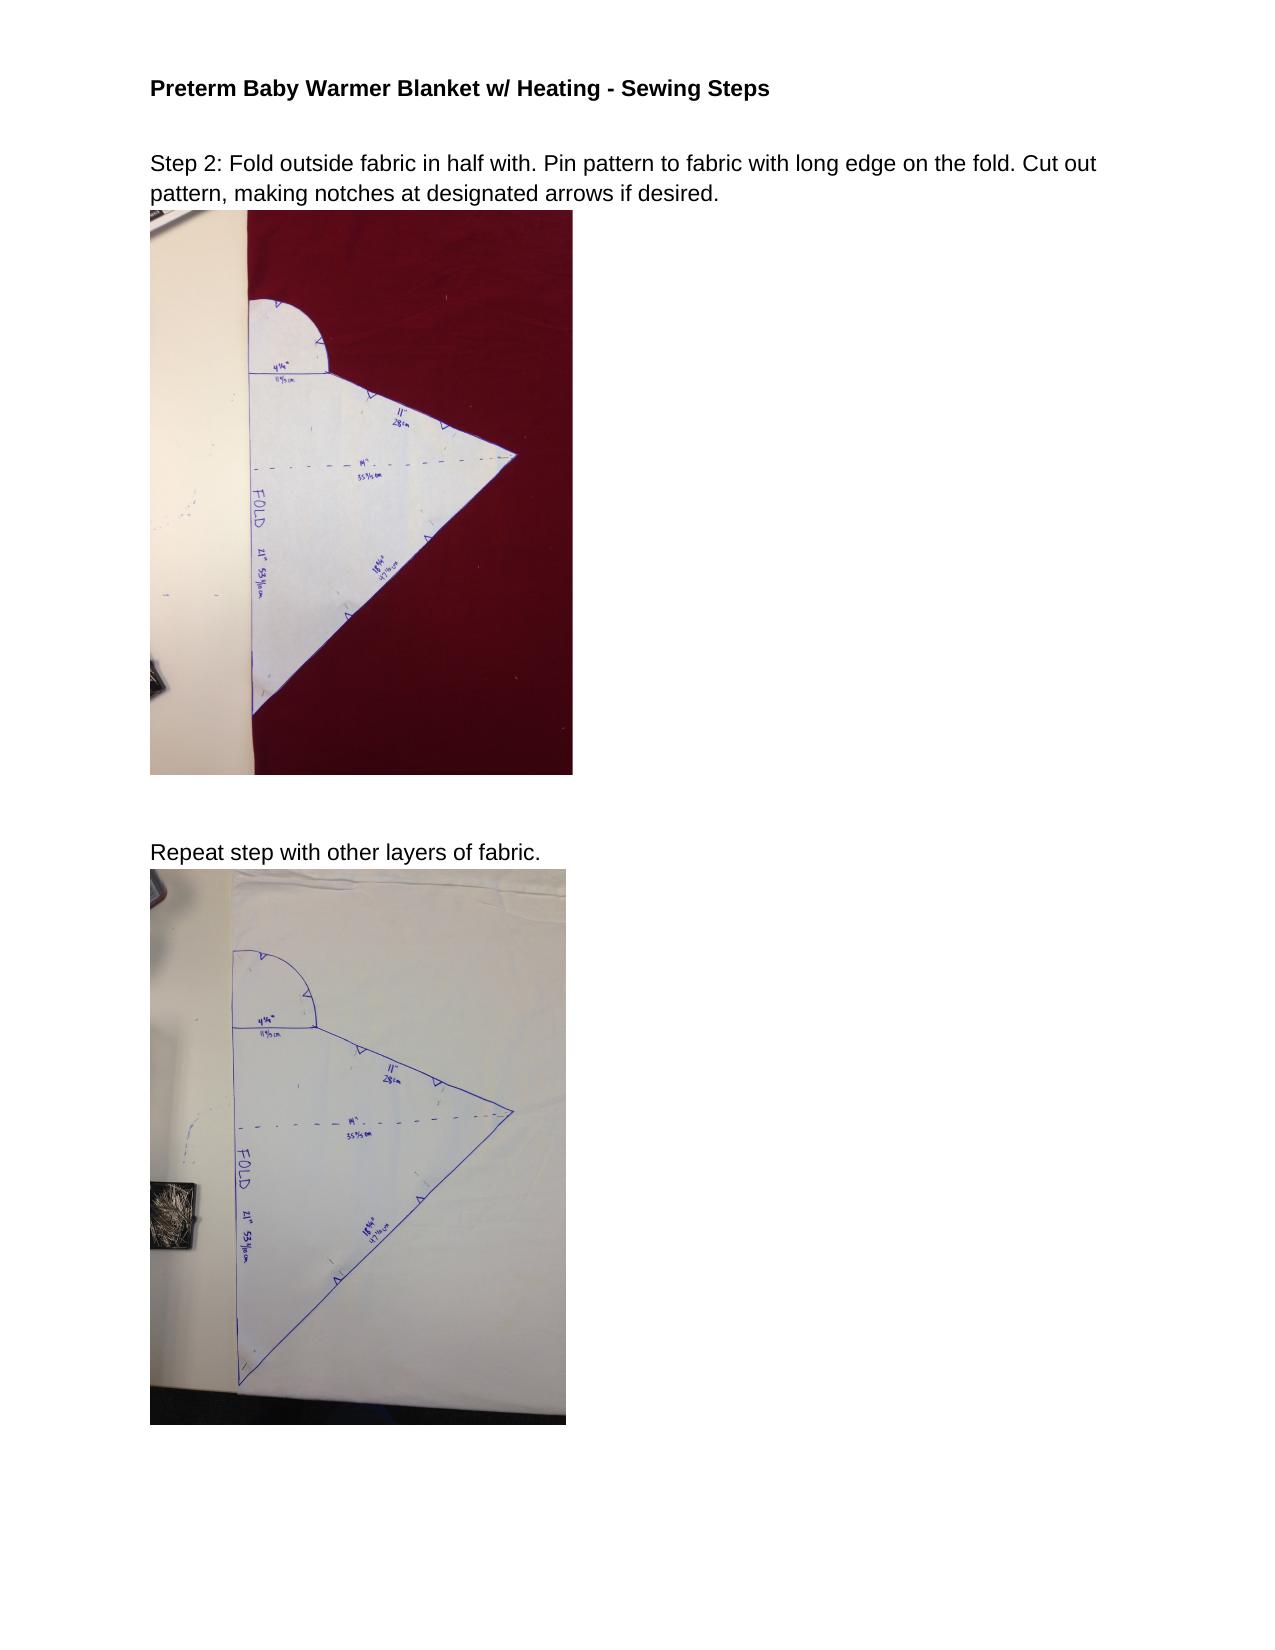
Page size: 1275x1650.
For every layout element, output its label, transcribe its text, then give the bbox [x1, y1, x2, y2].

picture [150, 210, 573, 775]
text Repeat step with other layers of fabric. [150, 839, 1125, 865]
picture [150, 869, 566, 1425]
text Step 2: Fold outside fabric in half with. Pin pattern to fabric with long edge on the fold. Cut out pattern, making notches at designated arrows if desired. [150, 150, 1125, 775]
